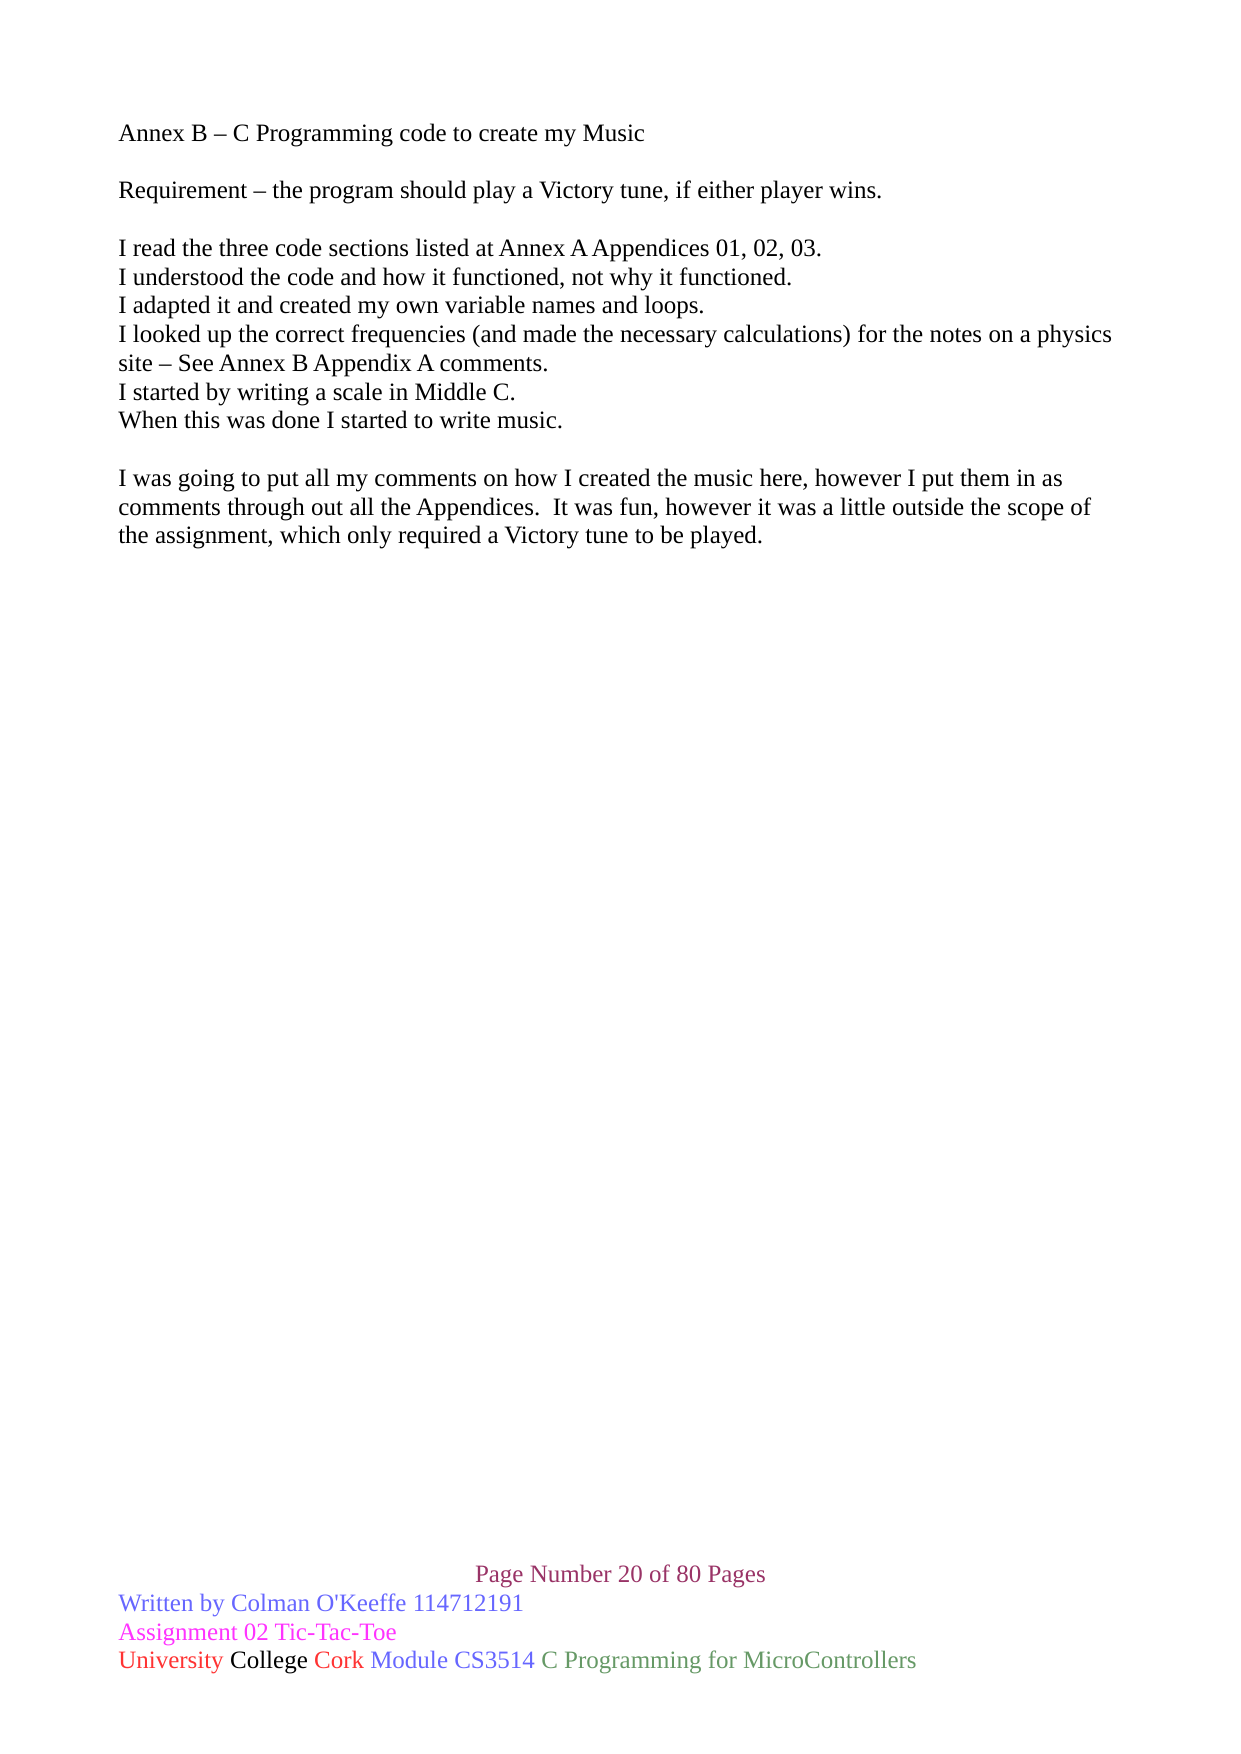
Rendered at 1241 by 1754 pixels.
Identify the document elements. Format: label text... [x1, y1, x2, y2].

text Annex B – C Programming code to create my Music [118, 118, 1122, 147]
text I started by writing a scale in Middle C. [118, 377, 1122, 406]
text I read the three code sections listed at Annex A Appendices 01, 02, 03. [118, 233, 1122, 262]
text I adapted it and created my own variable names and loops. [118, 291, 1122, 319]
text I looked up the correct frequencies (and made the necessary calculations) for the notes on a physics site – See Annex B Appendix A comments. [118, 319, 1122, 377]
text Requirement – the program should play a Victory tune, if either player wins. [118, 176, 1122, 204]
text When this was done I started to write music. [118, 406, 1122, 434]
text I understood the code and how it functioned, not why it functioned. [118, 262, 1122, 291]
text I was going to put all my comments on how I created the music here, however I put them in as comments through out all the Appendices. It was fun, however it was a little outside the scope of the assignment, which only required a Victory tune to be played. [118, 463, 1122, 549]
